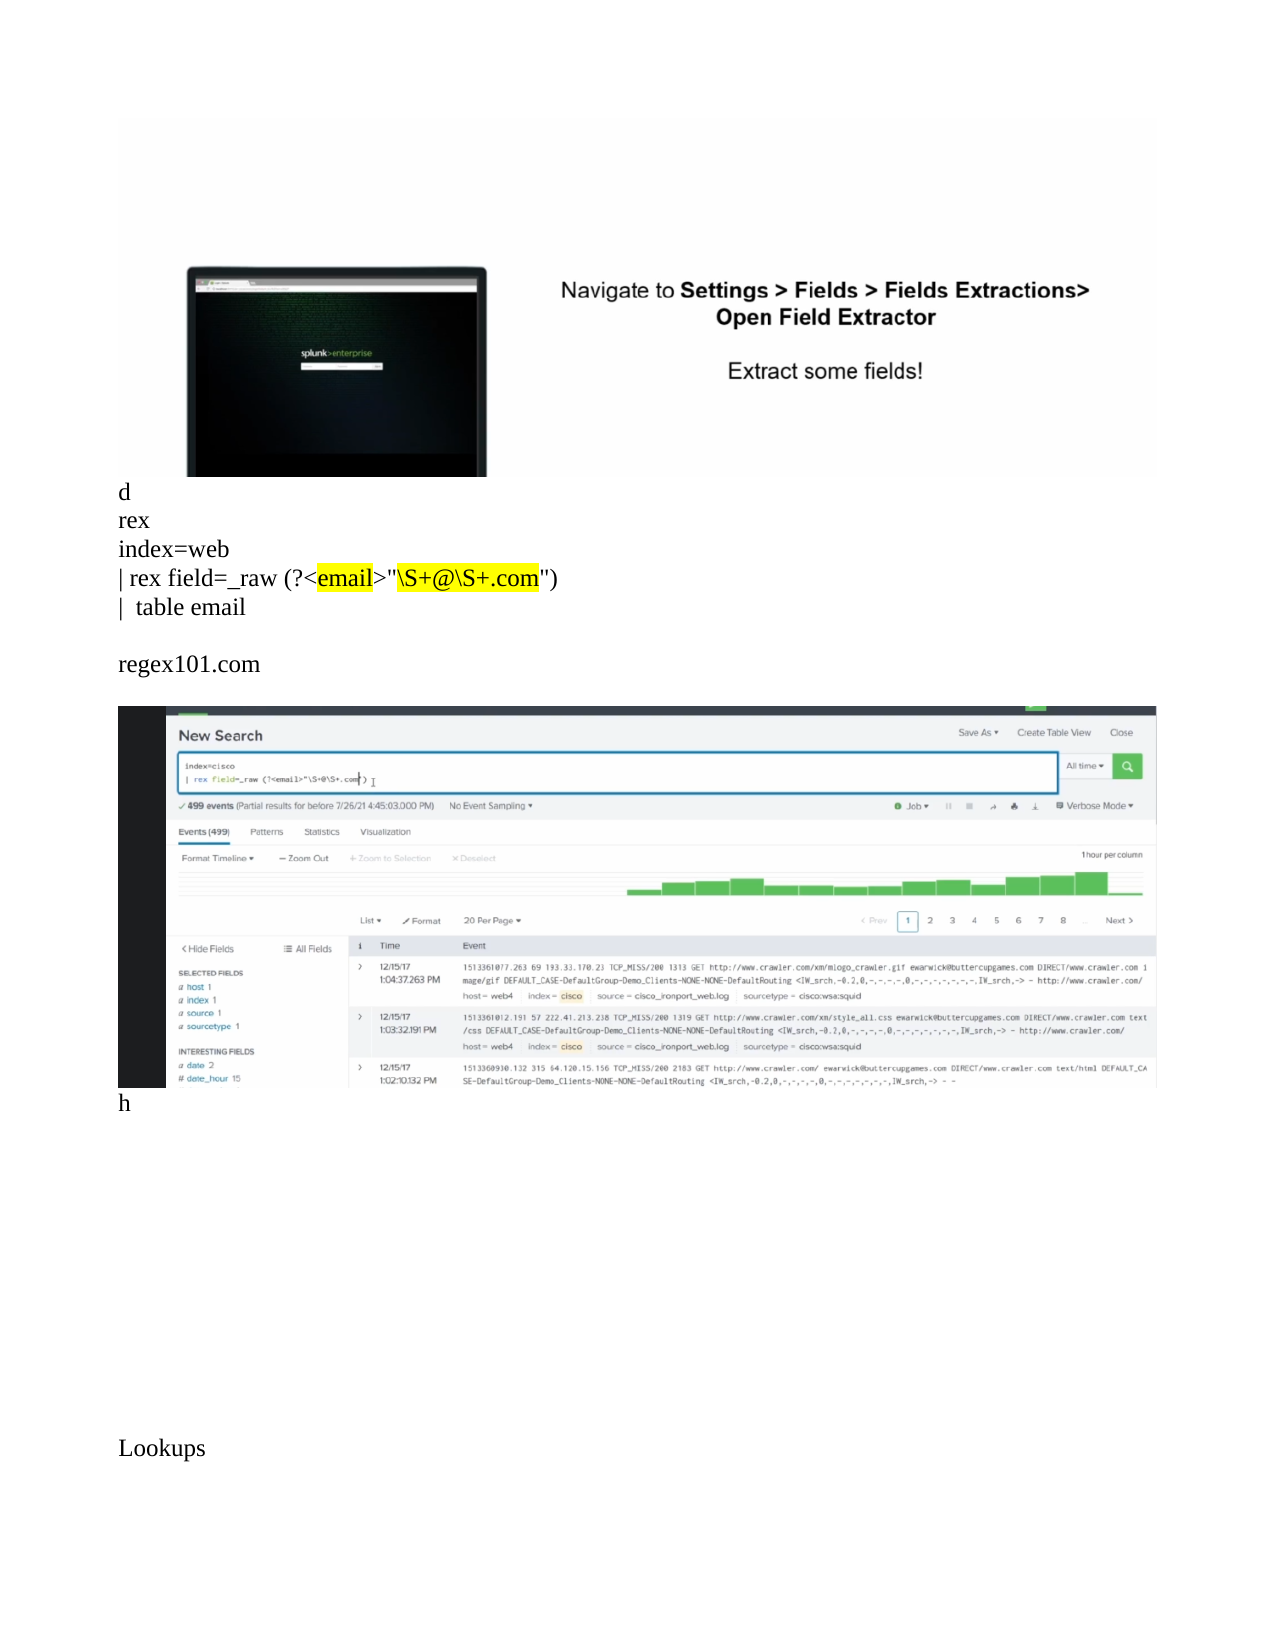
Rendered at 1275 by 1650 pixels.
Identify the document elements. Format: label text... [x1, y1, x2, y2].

text h [118, 1088, 1157, 1116]
text | rex field=_raw (?<email>"\S+@\S+.com") [118, 563, 1157, 592]
text Lookups [118, 1433, 1157, 1461]
text rex [118, 505, 1157, 534]
picture [118, 706, 1157, 1088]
text index=web [118, 534, 1157, 563]
text regex101.com [118, 649, 1157, 678]
picture [118, 118, 1157, 477]
text | table email [118, 592, 1157, 620]
text d [118, 477, 1157, 505]
